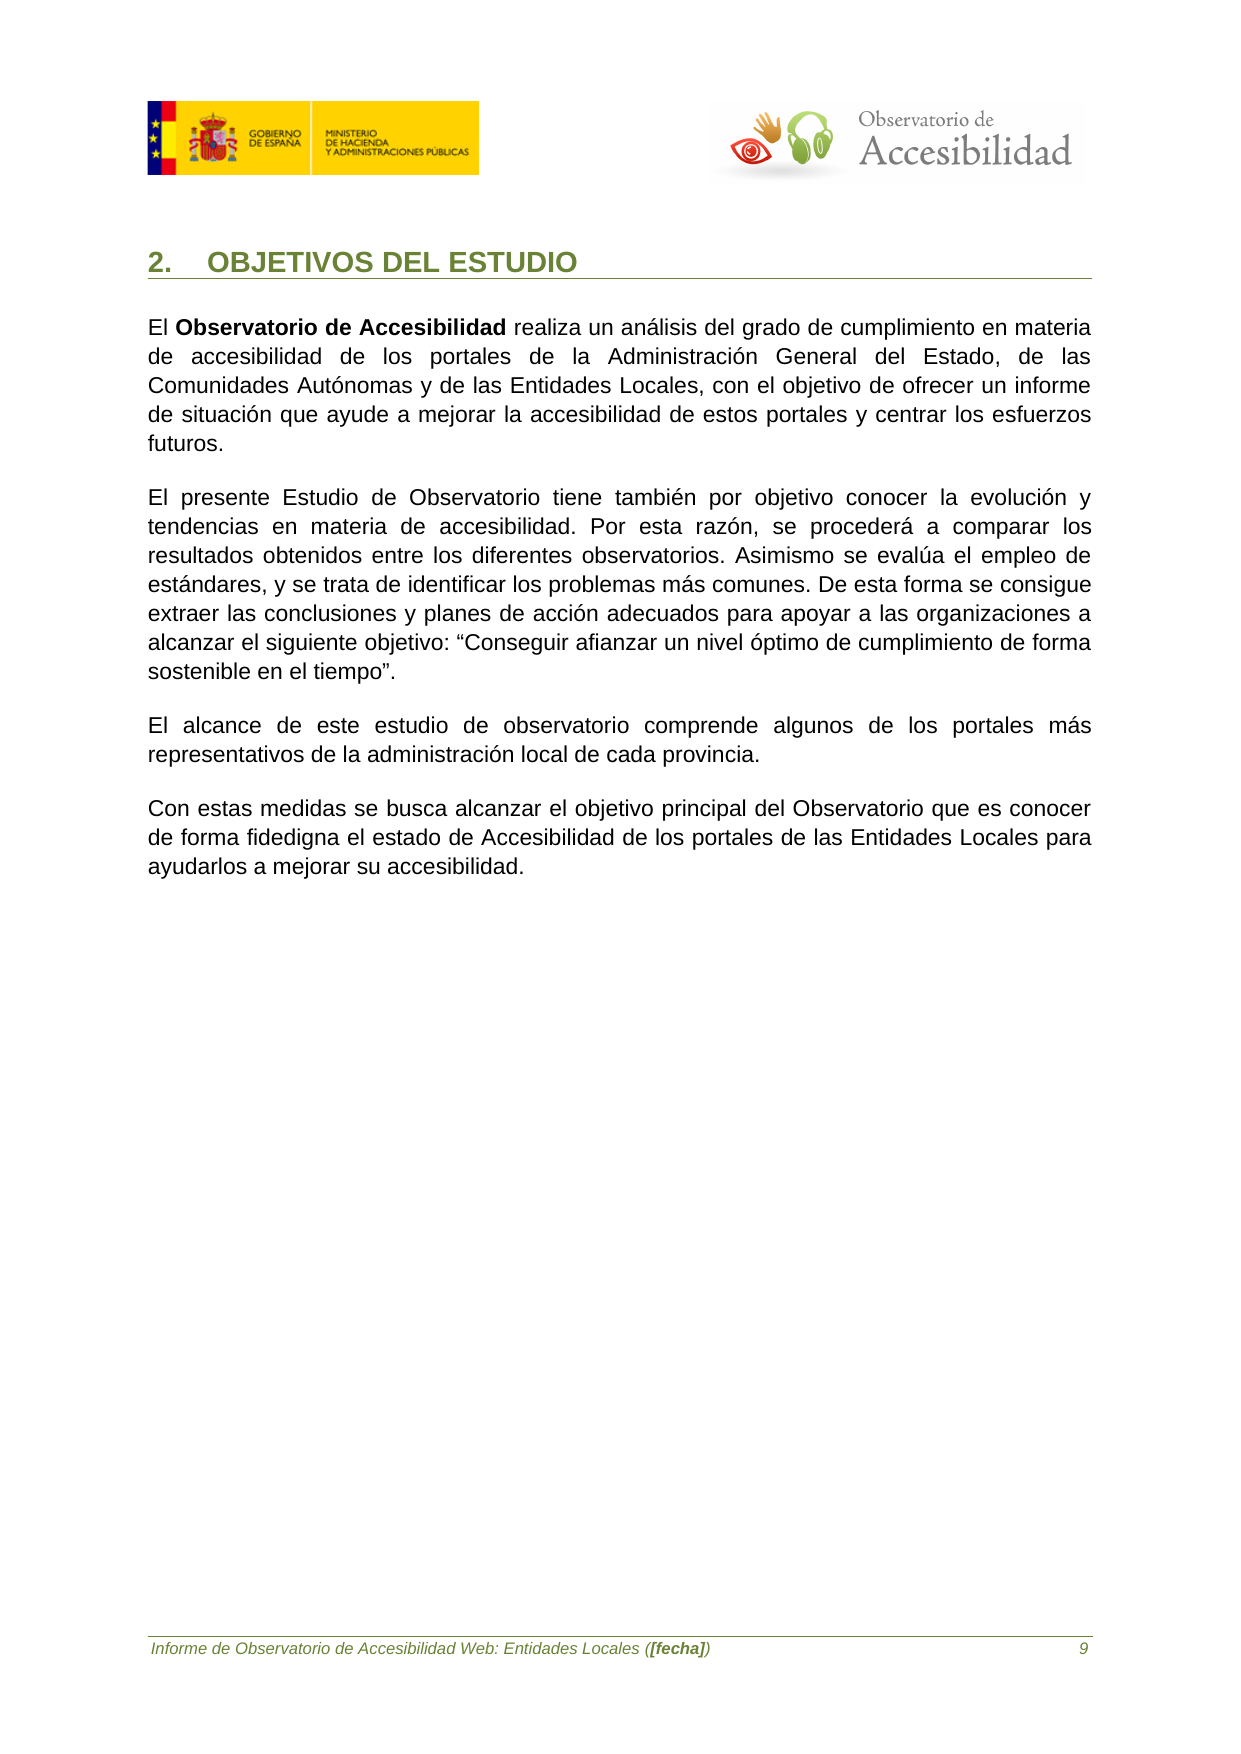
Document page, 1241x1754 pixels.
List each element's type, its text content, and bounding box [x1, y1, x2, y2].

text El presente Estudio de Observatorio tiene también por objetivo conocer la evolución y tendencias en materia de accesibilidad. Por esta razón, se procederá a comparar los resultados obtenidos entre los diferentes observatorios. Asimismo se evalúa el empleo de estándares, y se trata de identificar los problemas más comunes. De esta forma se consigue extraer las conclusiones y planes de acción adecuados para apoyar a las organizaciones a alcanzar el siguiente objetivo: “Conseguir afianzar un nivel óptimo de cumplimiento de forma sostenible en el tiempo”. [148, 484, 1092, 684]
picture [147, 101, 479, 175]
text El alcance de este estudio de observatorio comprende algunos de los portales más representativos de la administración local de cada provincia. [148, 712, 1092, 767]
subtitle Objetivos del estudio [148, 245, 1092, 278]
text El Observatorio de Accesibilidad realiza un análisis del grado de cumplimiento en materia de accesibilidad de los portales de la Administración General del Estado, de las Comunidades Autónomas y de las Entidades Locales, con el objetivo de ofrecer un informe de situación que ayude a mejorar la accesibilidad de estos portales y centrar los esfuerzos futuros. [148, 314, 1092, 456]
picture [710, 102, 1086, 185]
text Con estas medidas se busca alcanzar el objetivo principal del Observatorio que es conocer de forma fidedigna el estado de Accesibilidad de los portales de las Entidades Locales para ayudarlos a mejorar su accesibilidad. [148, 795, 1092, 879]
